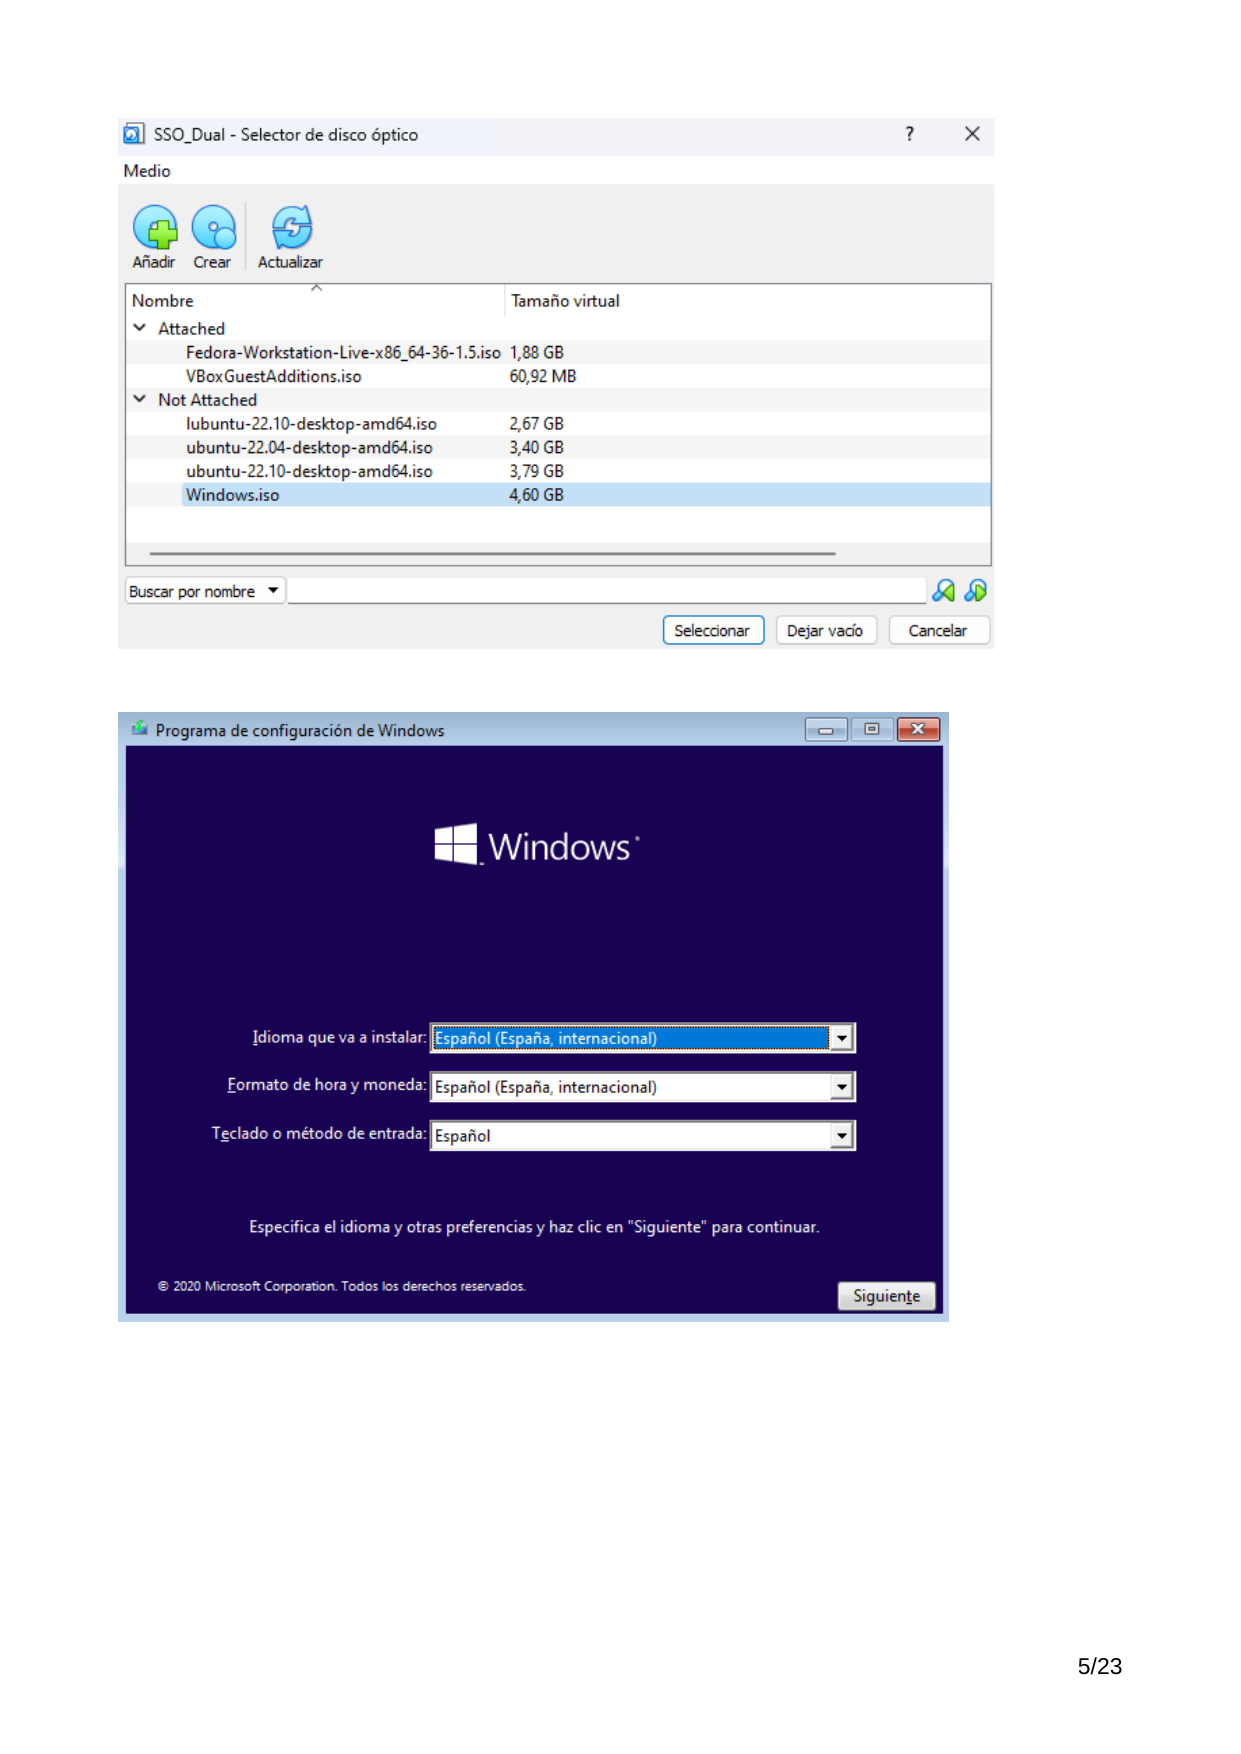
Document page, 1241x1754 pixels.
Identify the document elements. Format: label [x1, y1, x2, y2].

picture [118, 712, 949, 1322]
picture [118, 118, 995, 649]
